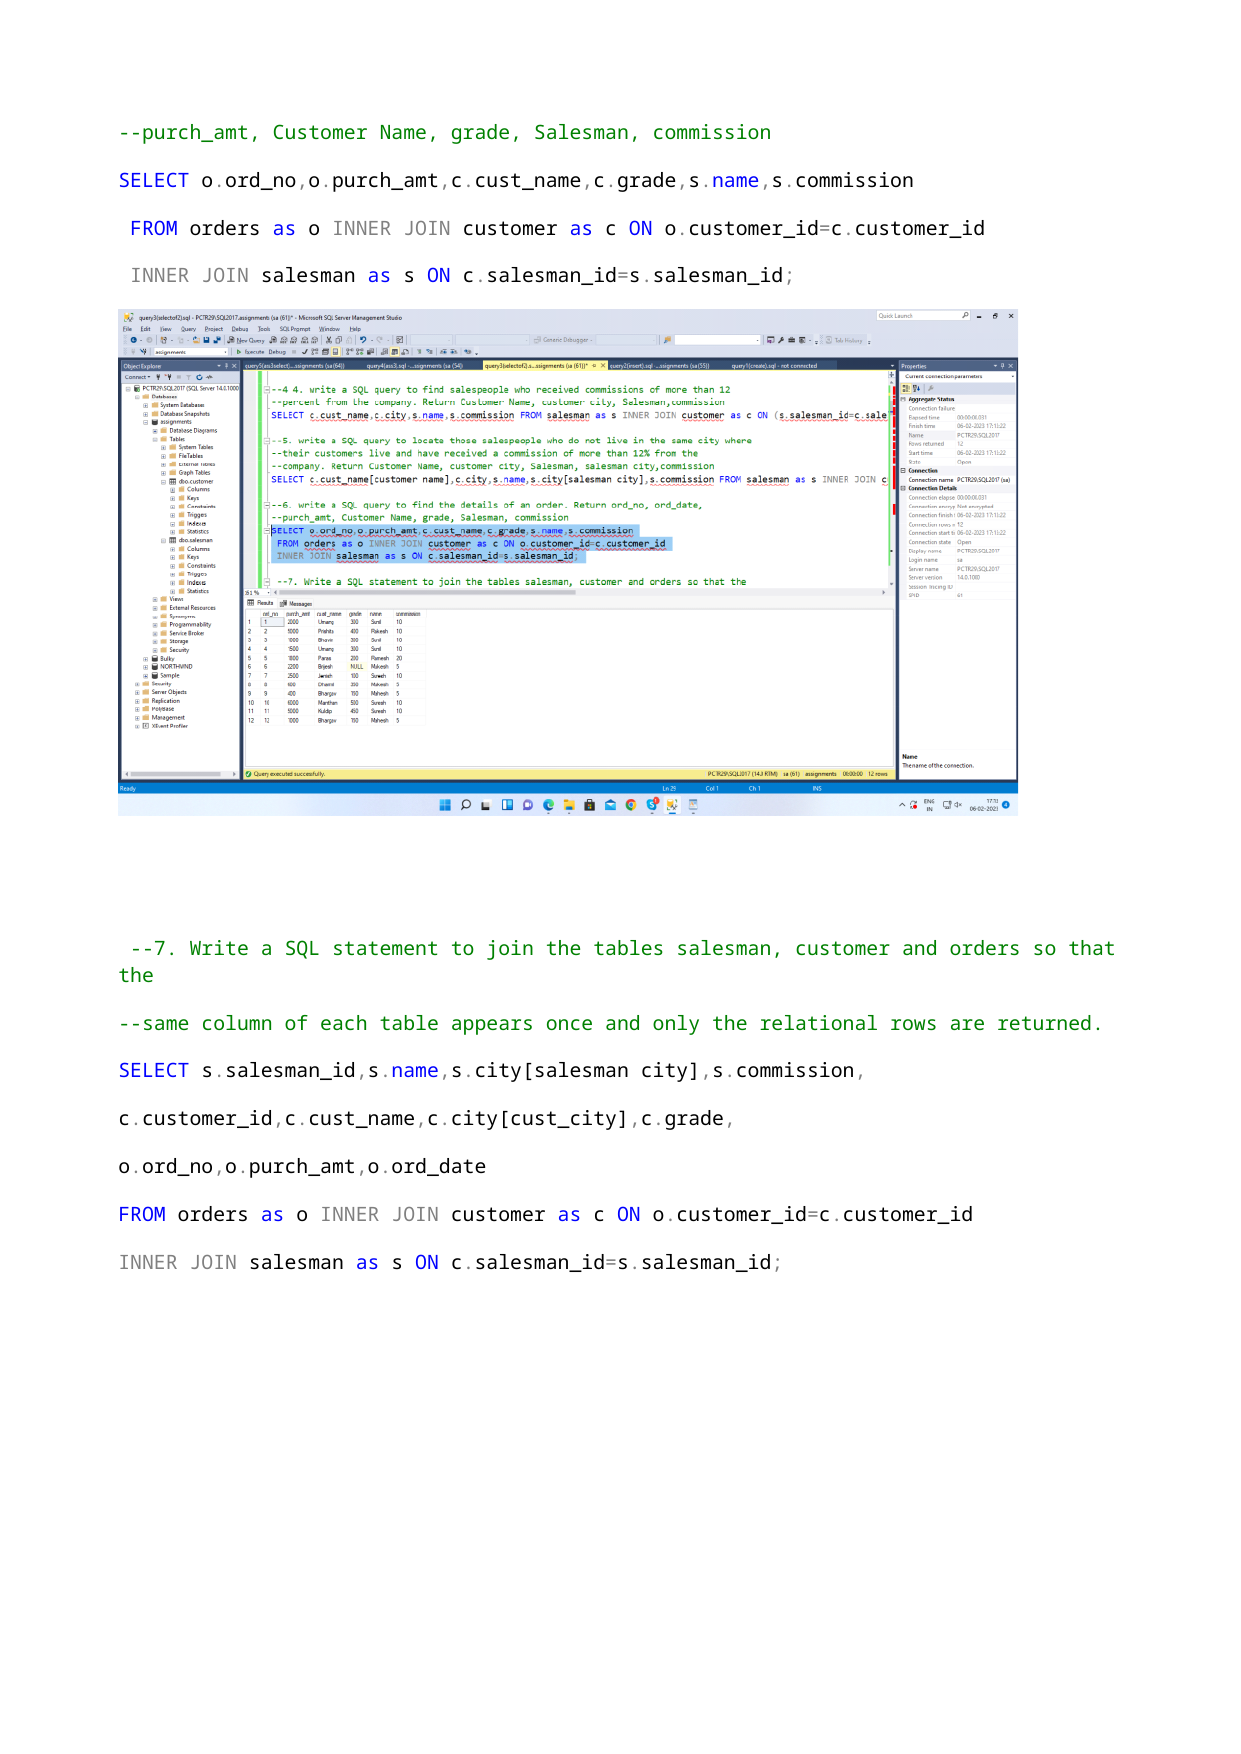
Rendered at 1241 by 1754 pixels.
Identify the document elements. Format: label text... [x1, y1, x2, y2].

text --7. Write a SQL statement to join the tables salesman, customer and orders so that the [118, 934, 1122, 988]
text o.ord_no,o.purch_amt,o.ord_date [118, 1152, 1122, 1179]
text INNER JOIN salesman as s ON c.salesman_id=s.salesman_id; [118, 262, 1122, 288]
text FROM orders as o INNER JOIN customer as c ON o.customer_id=c.customer_id [118, 214, 1122, 241]
text SELECT s.salesman_id,s.name,s.city[salesman city],s.commission, [118, 1057, 1122, 1084]
text --same column of each table appears once and only the relational rows are returned. [118, 1009, 1122, 1036]
text FROM orders as o INNER JOIN customer as c ON o.customer_id=c.customer_id [118, 1200, 1122, 1227]
text c.customer_id,c.cust_name,c.city[cust_city],c.grade, [118, 1104, 1122, 1132]
text --purch_amt, Customer Name, grade, Salesman, commission [118, 118, 1122, 145]
text SELECT o.ord_no,o.purch_amt,c.cust_name,c.grade,s.name,s.commission [118, 166, 1122, 193]
text INNER JOIN salesman as s ON c.salesman_id=s.salesman_id; [118, 1248, 1122, 1275]
